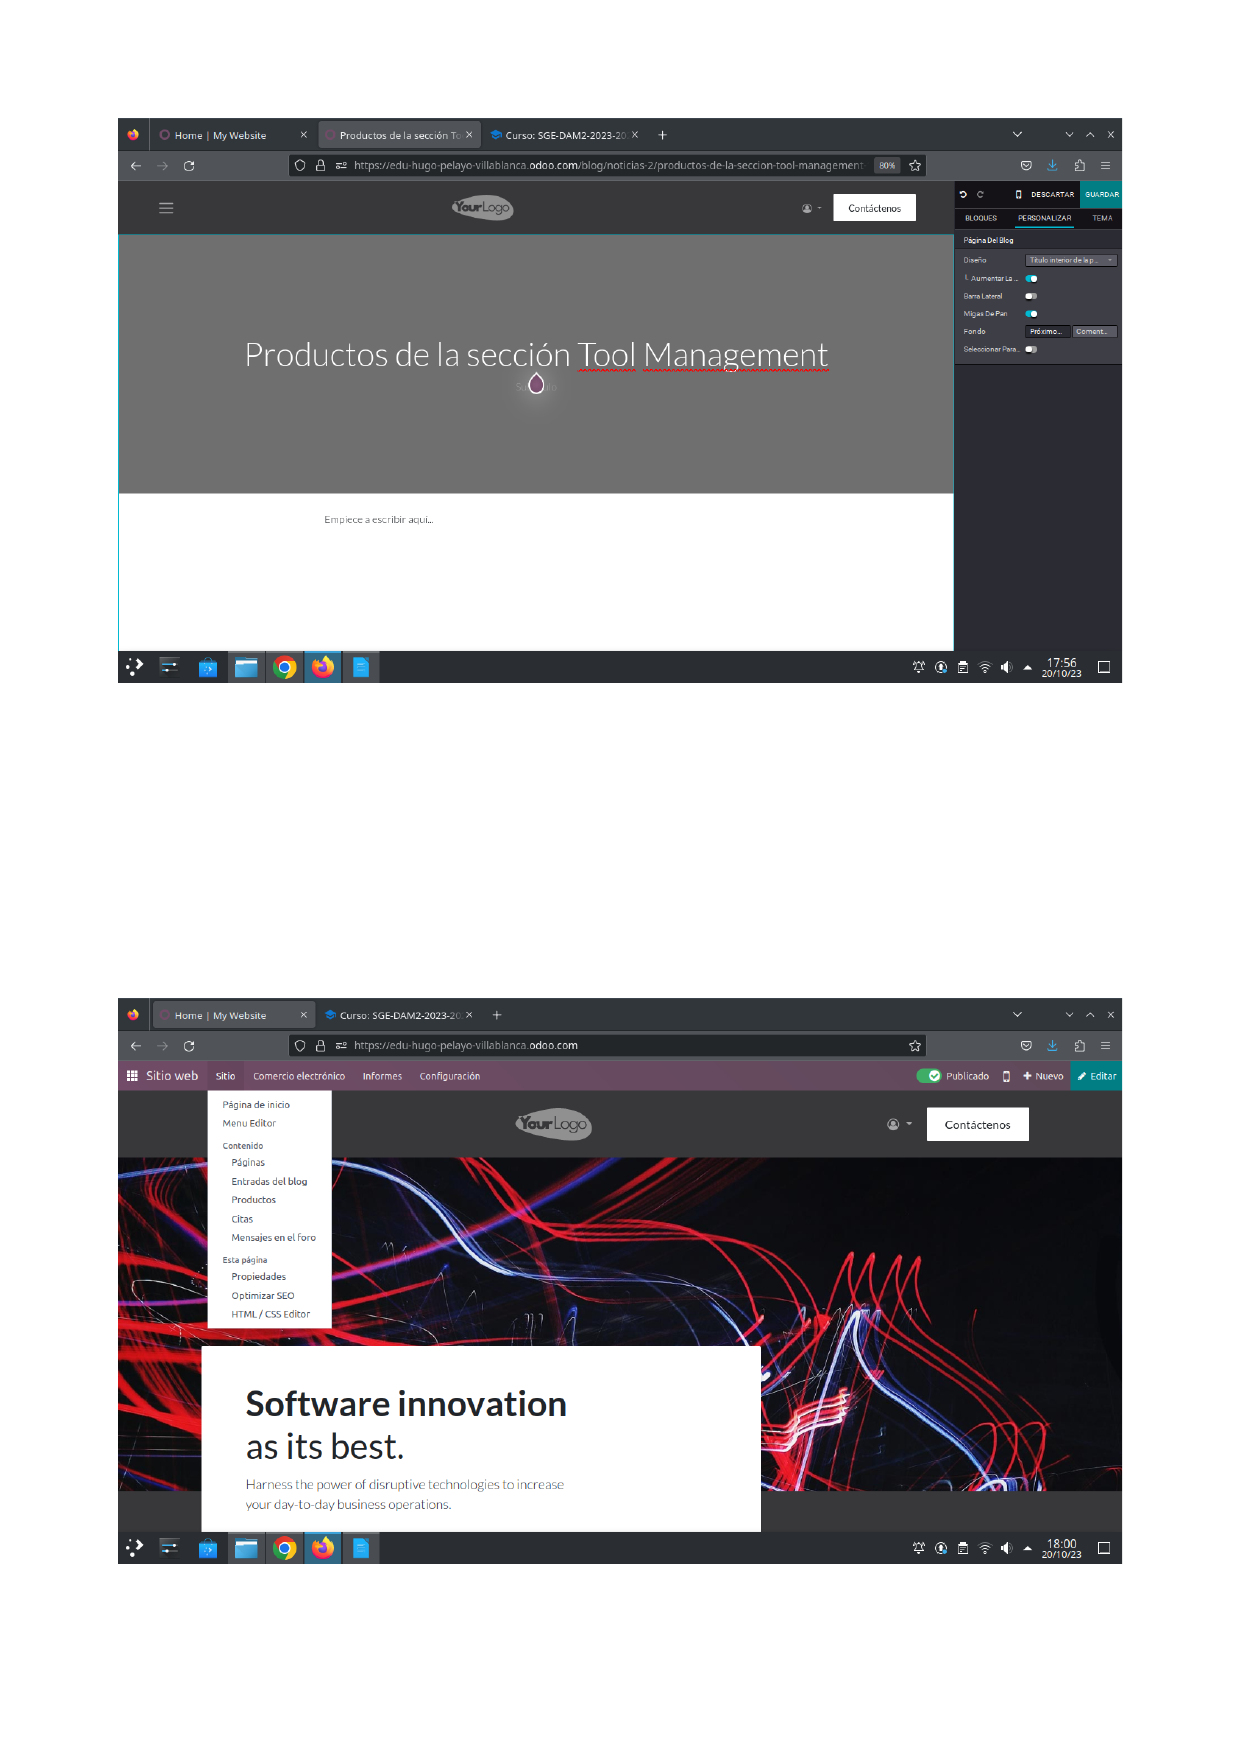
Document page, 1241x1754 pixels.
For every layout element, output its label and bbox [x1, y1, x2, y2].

picture [118, 118, 1123, 683]
picture [118, 998, 1123, 1564]
